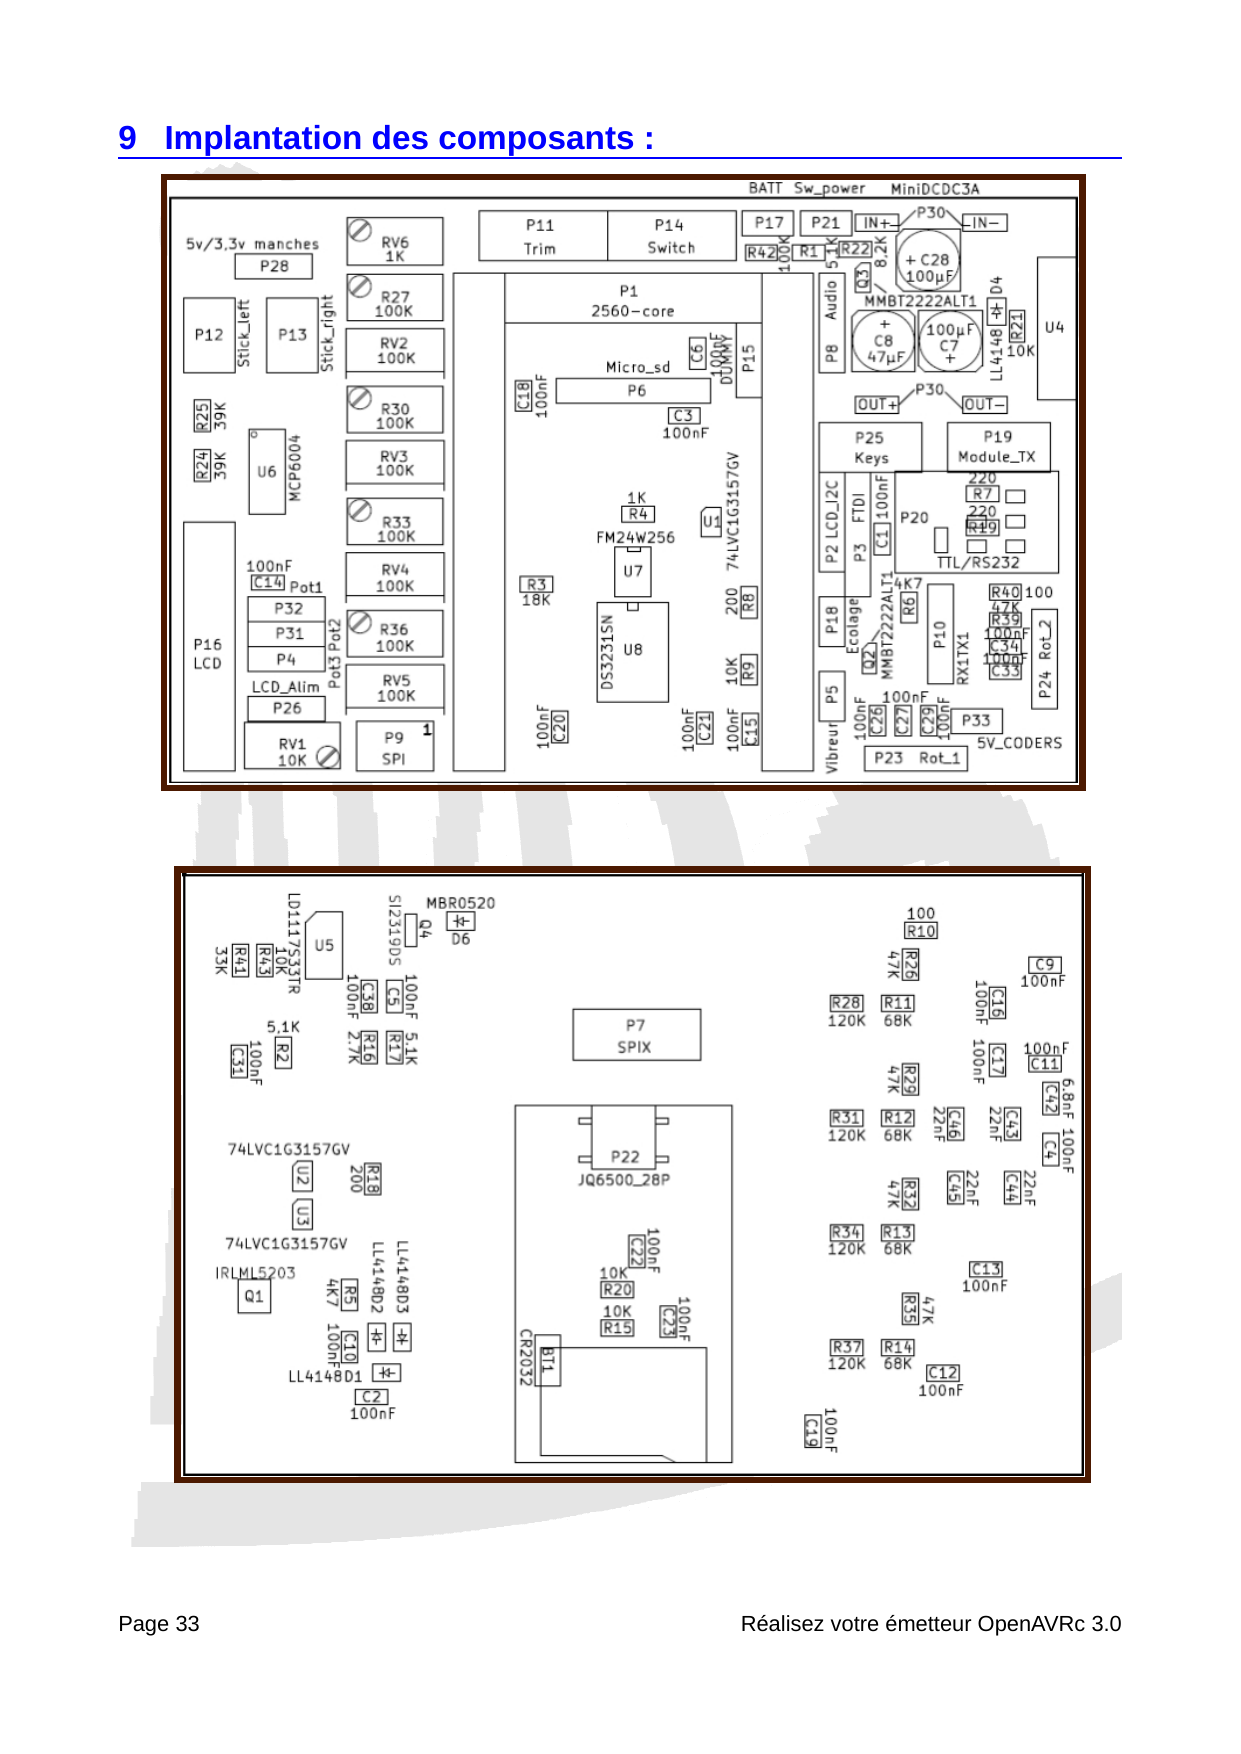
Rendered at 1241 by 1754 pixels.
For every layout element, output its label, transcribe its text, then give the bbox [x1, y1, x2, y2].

picture [182, 873, 1083, 1476]
subtitle 9 Implantation des composants : [118, 118, 1122, 157]
picture [169, 181, 1077, 783]
